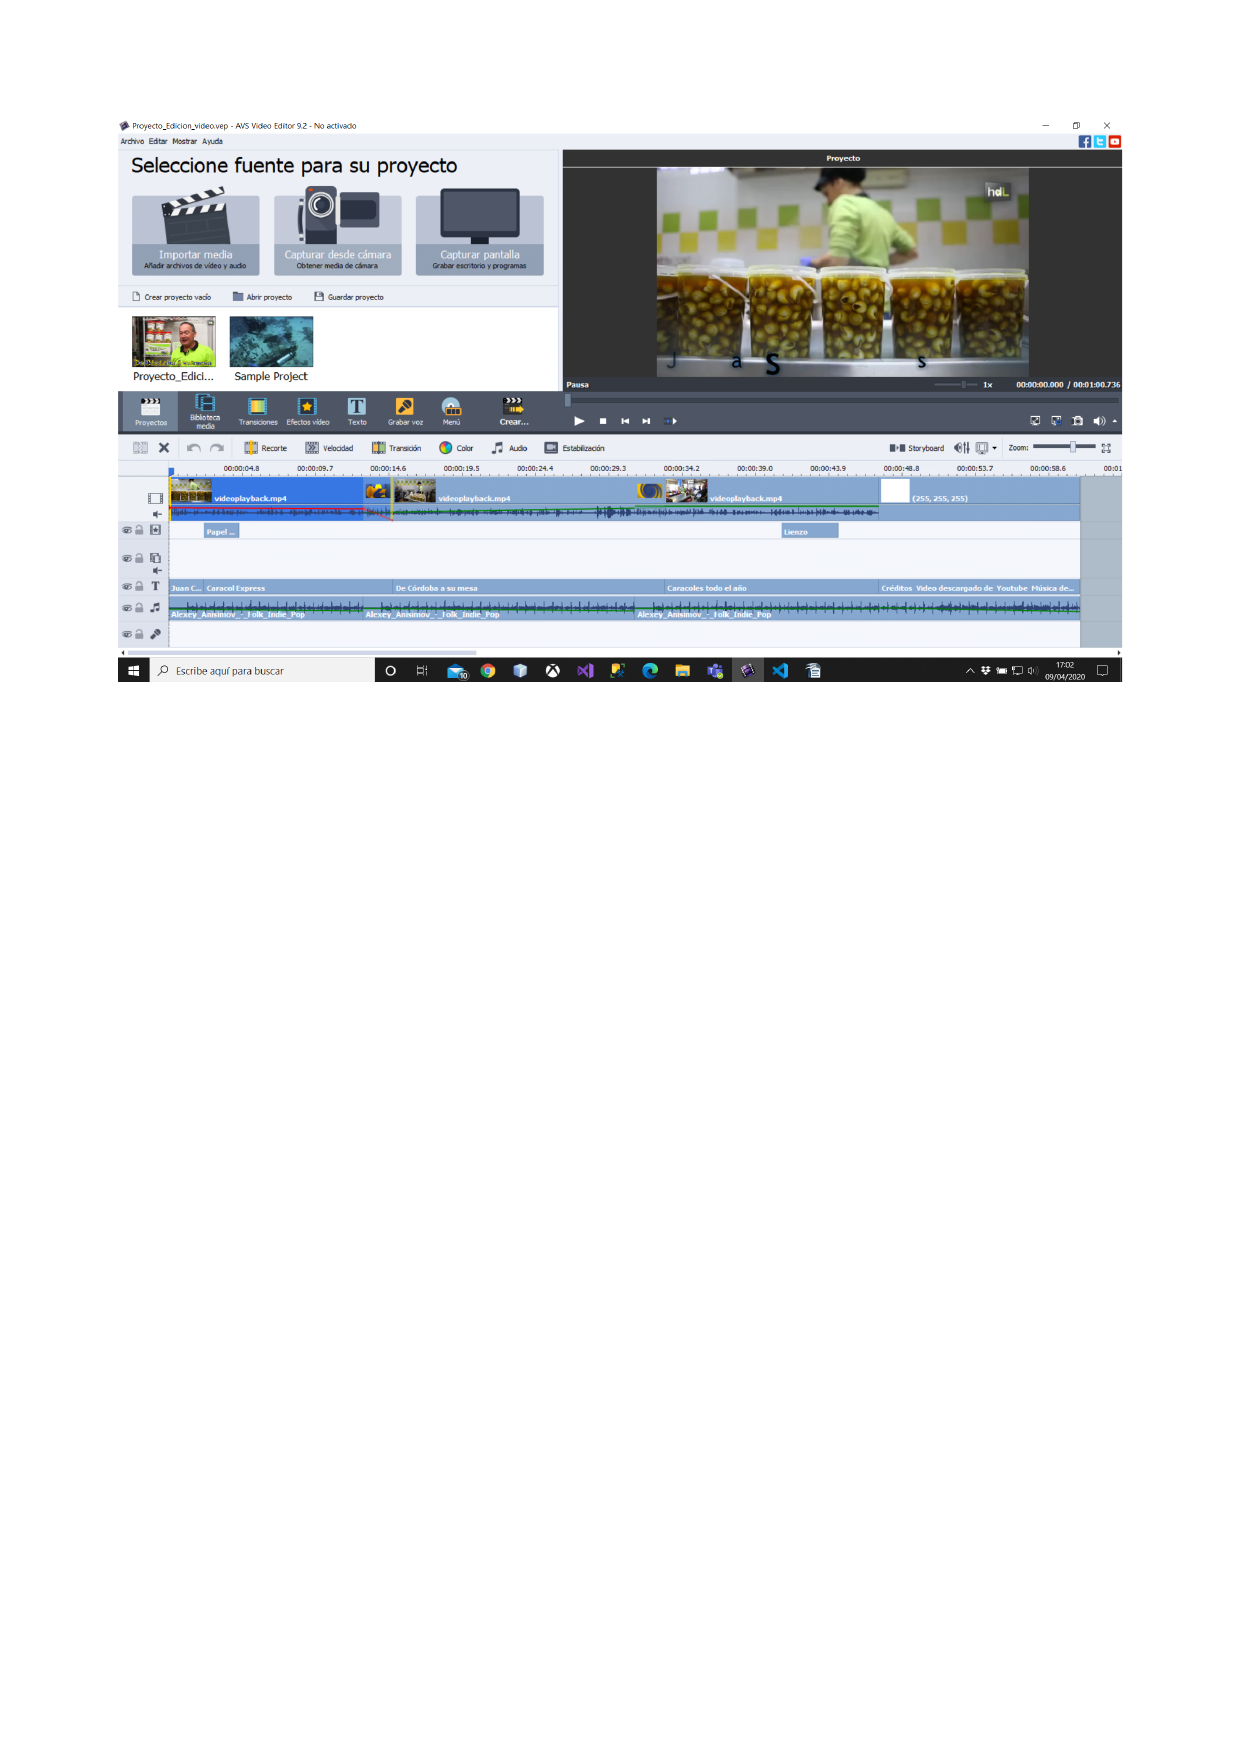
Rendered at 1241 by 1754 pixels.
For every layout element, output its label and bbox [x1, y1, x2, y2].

picture [118, 118, 1123, 682]
